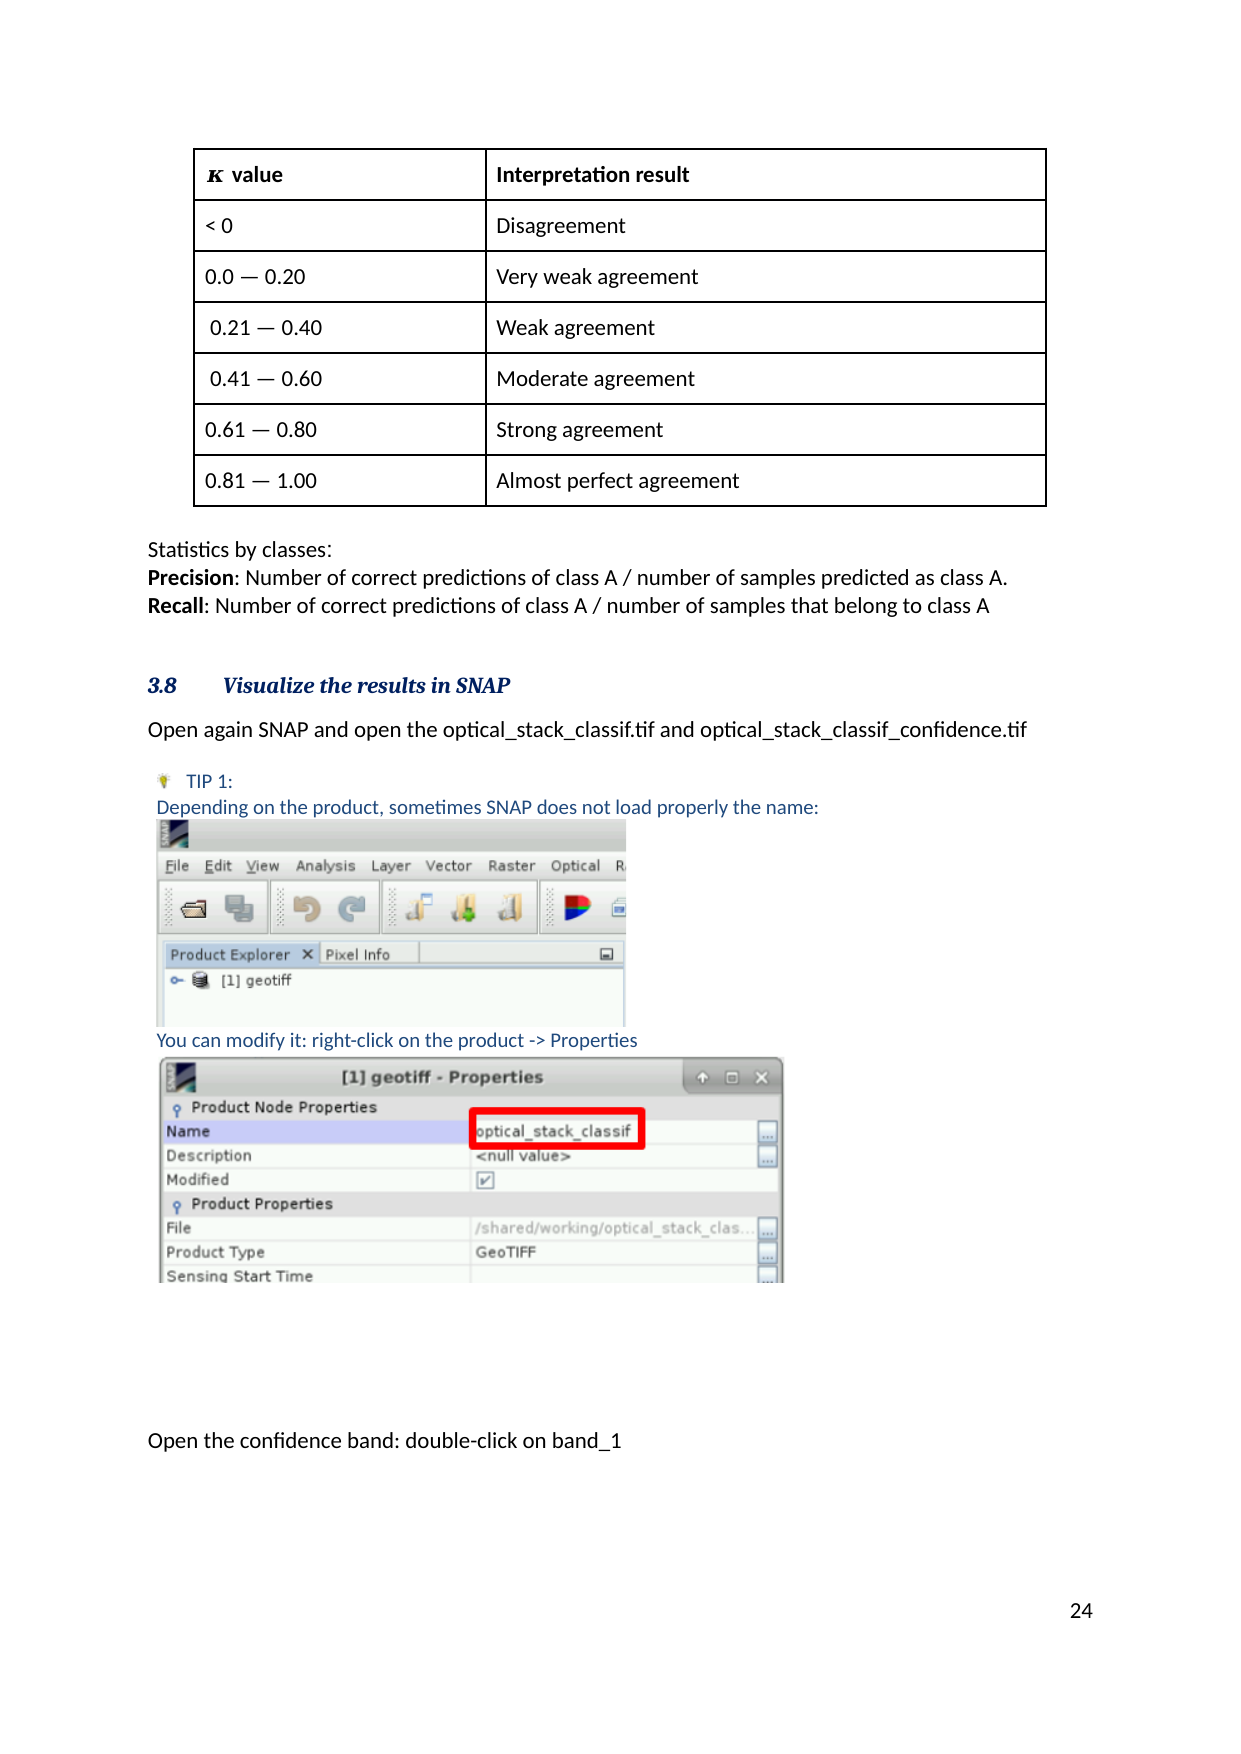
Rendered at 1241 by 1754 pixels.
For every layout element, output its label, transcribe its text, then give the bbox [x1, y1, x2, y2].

table_cell Strong agreement [487, 405, 1045, 454]
text Open the confidence band: double-click on band_1 [148, 1426, 1093, 1454]
picture [156, 1052, 792, 1283]
text Statistics by classes: [148, 535, 1093, 563]
text Precision: Number of correct predictions of class A / number of samples predicted as class A. [148, 563, 1093, 591]
table_cell 0.61 — 0.80 [195, 405, 485, 454]
text Open again SNAP and open the optical_stack_classif.tif and optical_stack_classif_confidence.tif [148, 715, 1093, 743]
text You can modify it: right-click on the product -> Properties [156, 1027, 1084, 1052]
table_cell Very weak agreement [487, 252, 1045, 301]
table_cell Weak agreement [487, 303, 1045, 352]
text Recall: Number of correct predictions of class A / number of samples that belong to class A [148, 591, 1093, 619]
table_header Interpretation result [487, 150, 1045, 199]
table_cell < 0 [195, 201, 485, 250]
table_cell 0.81 — 1.00 [195, 456, 485, 504]
list TIP 1: [156, 769, 1084, 794]
picture [157, 773, 172, 790]
table_cell Disagreement [487, 201, 1045, 250]
table_cell 0.0 — 0.20 [195, 252, 485, 301]
table_cell 0.41 — 0.60 [195, 354, 485, 403]
table_cell Moderate agreement [487, 354, 1045, 403]
table_header 𝜿 value [195, 150, 485, 199]
table_cell 0.21 — 0.40 [195, 303, 485, 352]
picture [156, 819, 627, 1027]
table_cell Almost perfect agreement [487, 456, 1045, 504]
text Depending on the product, sometimes SNAP does not load properly the name: [156, 794, 1084, 819]
subtitle Visualize the results in SNAP [148, 672, 1093, 699]
